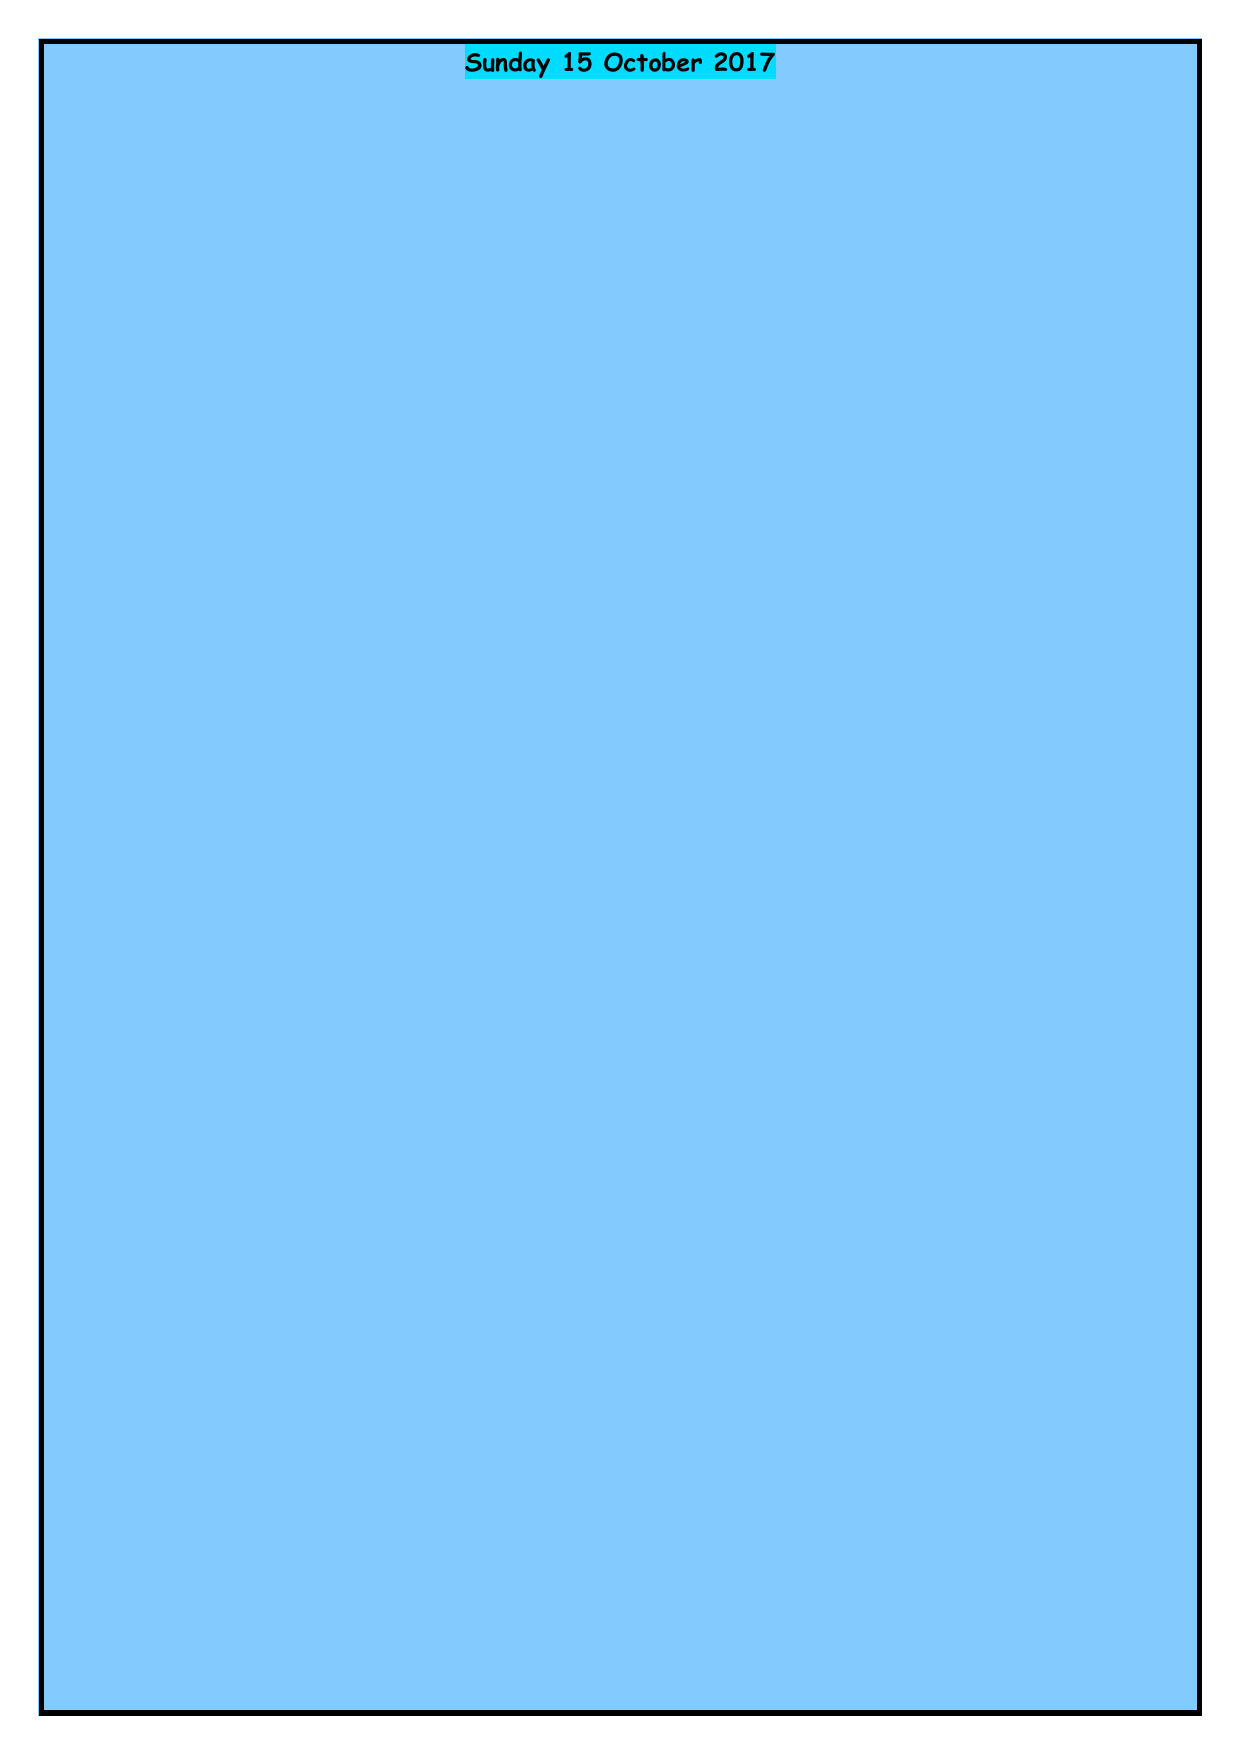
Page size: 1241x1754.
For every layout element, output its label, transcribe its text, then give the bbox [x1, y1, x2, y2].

text Sunday 15 October 2017 [44, 44, 1197, 79]
